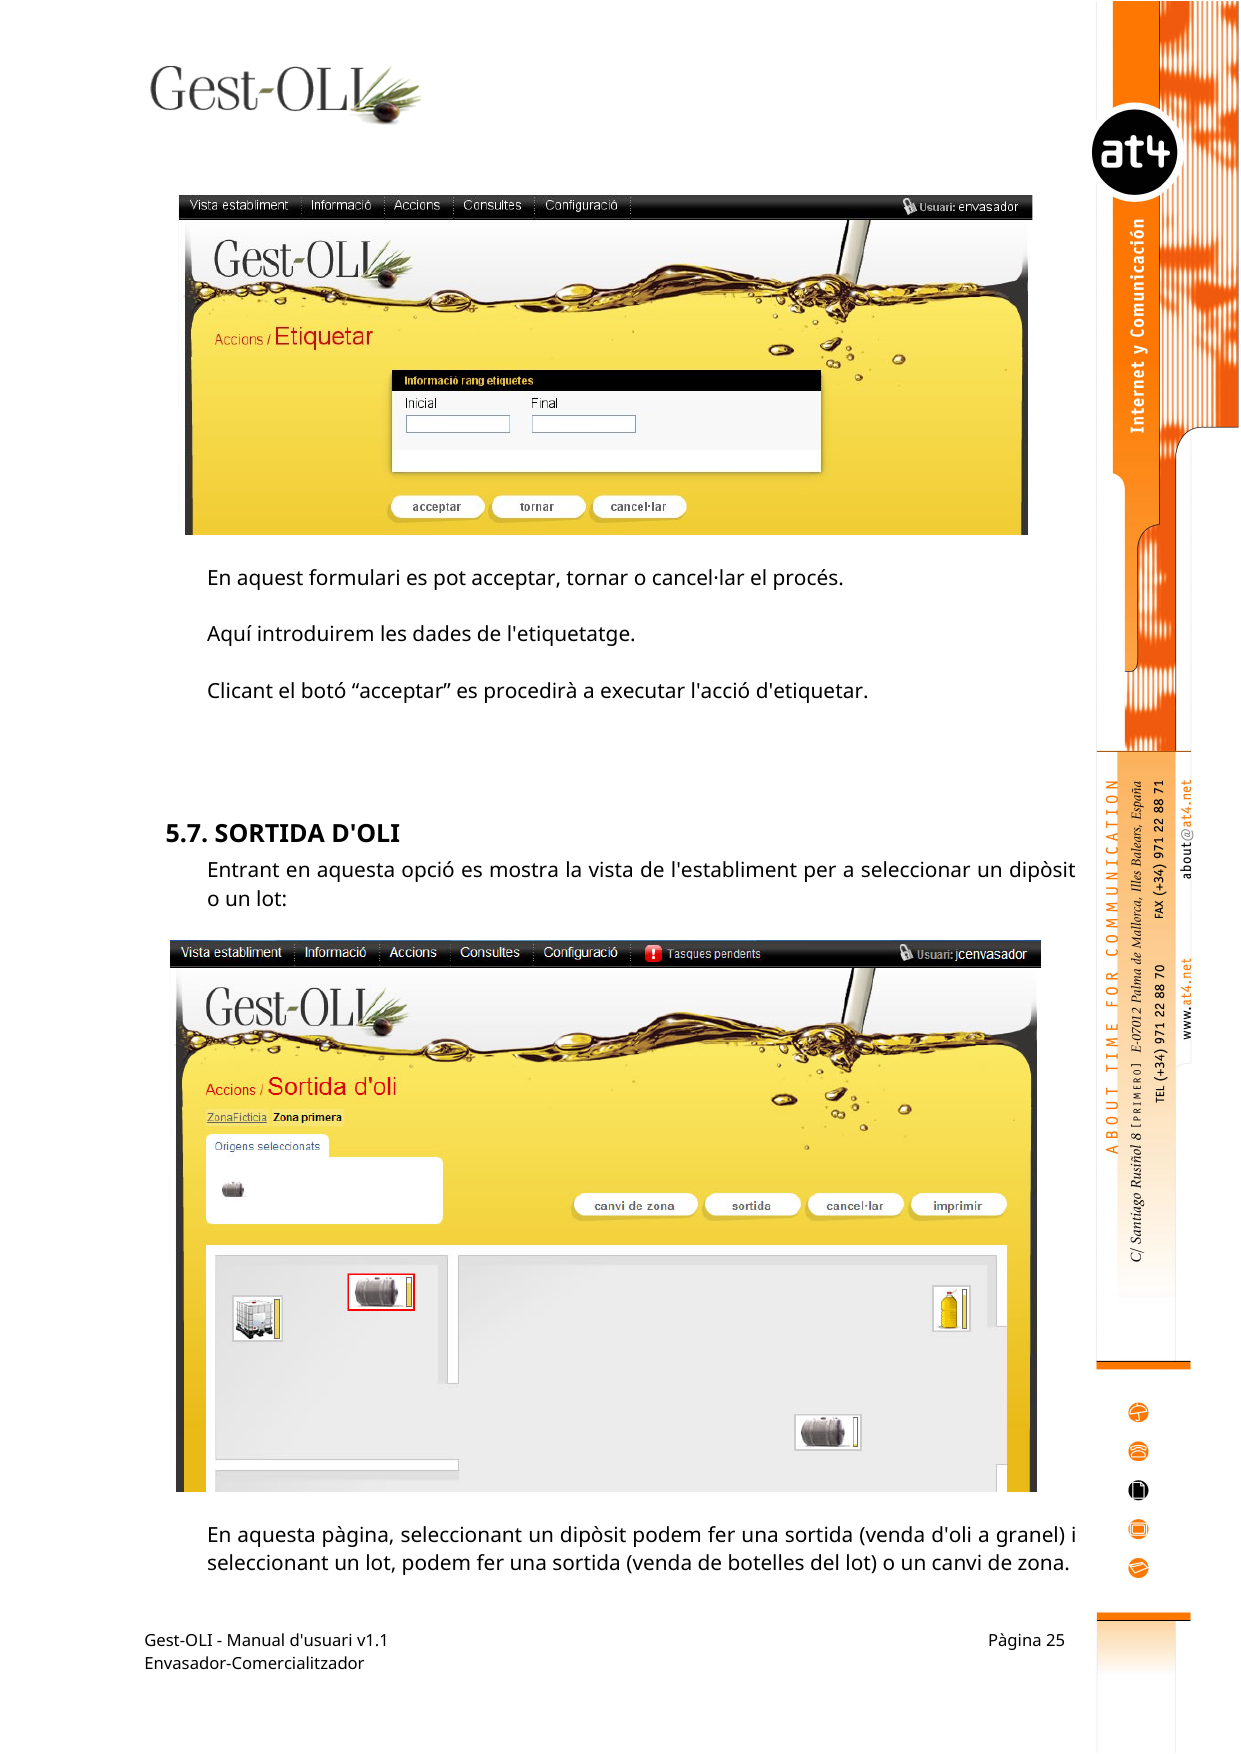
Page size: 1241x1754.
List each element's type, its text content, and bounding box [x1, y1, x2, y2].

text Entrant en aquesta opció es mostra la vista de l'establiment per a seleccionar un dipòsit o un lot: [207, 856, 1078, 912]
picture [169, 940, 1041, 1492]
subtitle 5.7. SORTIDA D'OLI [133, 815, 1078, 849]
text Clicant el botó “acceptar” es procedirà a executar l'acció d'etiquetar. [207, 676, 1078, 705]
picture [178, 195, 1033, 535]
text En aquest formulari es pot acceptar, tornar o cancel·lar el procés. [207, 563, 1078, 591]
picture [1085, 1, 1239, 1753]
text En aquesta pàgina, seleccionant un dipòsit podem fer una sortida (venda d'oli a granel) i seleccionant un lot, podem fer una sortida (venda de botelles del lot) o un canvi de zona. [207, 1520, 1078, 1577]
picture [149, 66, 423, 126]
text Aquí introduirem les dades de l'etiquetatge. [207, 619, 1078, 648]
